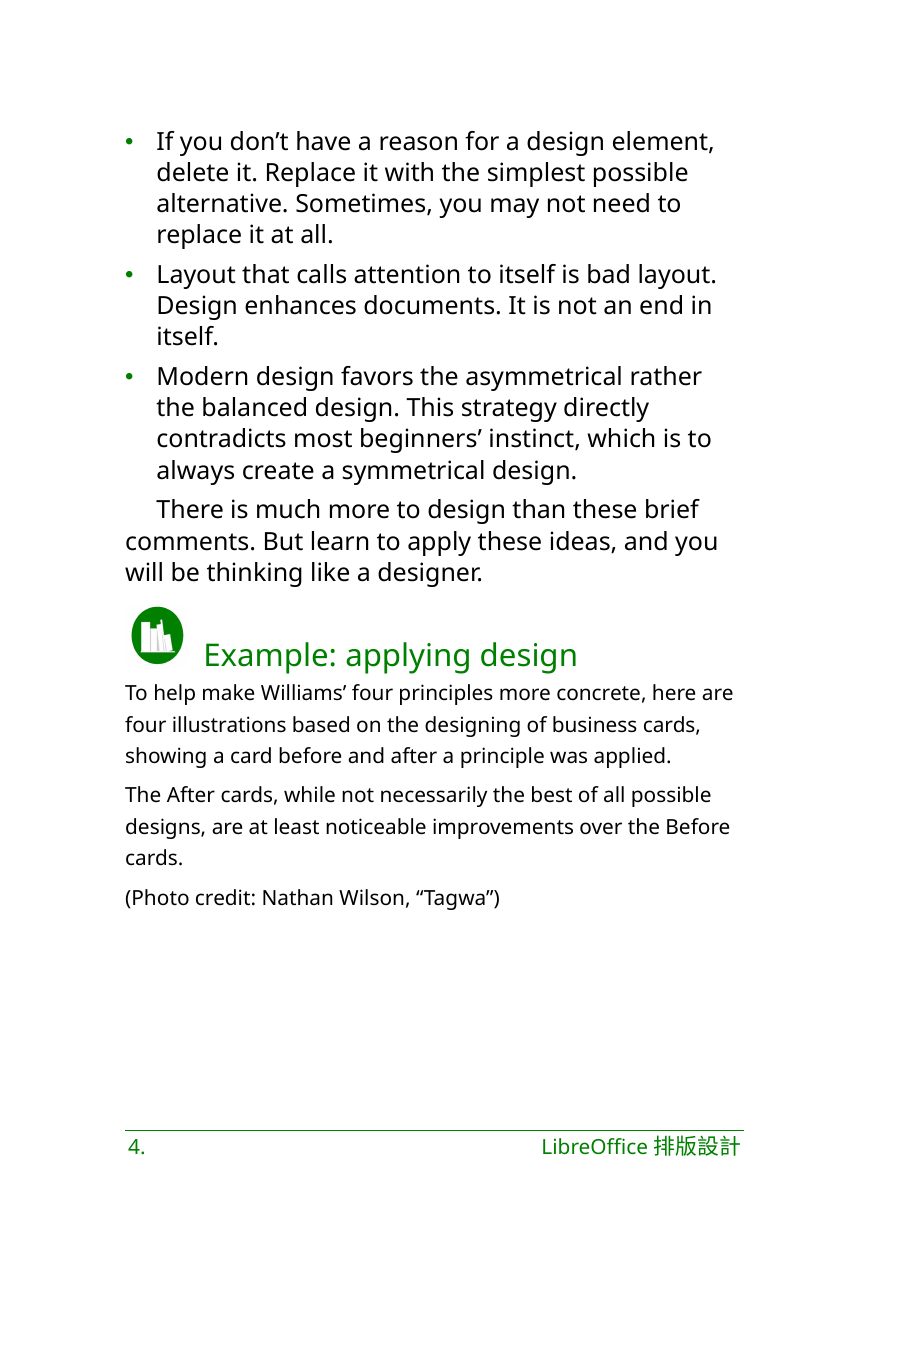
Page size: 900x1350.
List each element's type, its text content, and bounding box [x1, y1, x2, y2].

text The After cards, while not necessarily the best of all possible designs, are at least noticeable improvements over the Before cards. [125, 778, 744, 872]
text There is much more to design than these brief comments. But learn to apply these ideas, and you will be thinking like a designer. [125, 494, 744, 587]
text To help make Williams’ four principles more concrete, here are four illustrations based on the designing of business cards, showing a card before and after a principle was applied. [125, 676, 744, 769]
text (Photo credit: Nathan Wilson, “Tagwa”) [125, 880, 744, 911]
list Layout that calls attention to itself is bad layout. Design enhances documents. It is not an end in itself. [125, 258, 744, 352]
subtitle Example: applying design [125, 603, 744, 676]
list If you don’t have a reason for a design element, delete it. Replace it with the simplest possible alternative. Sometimes, you may not need to replace it at all. [125, 125, 744, 250]
picture [126, 604, 189, 667]
list Modern design favors the asymmetrical rather the balanced design. This strategy directly contradicts most beginners’ instinct, which is to always create a symmetrical design. [125, 360, 744, 485]
